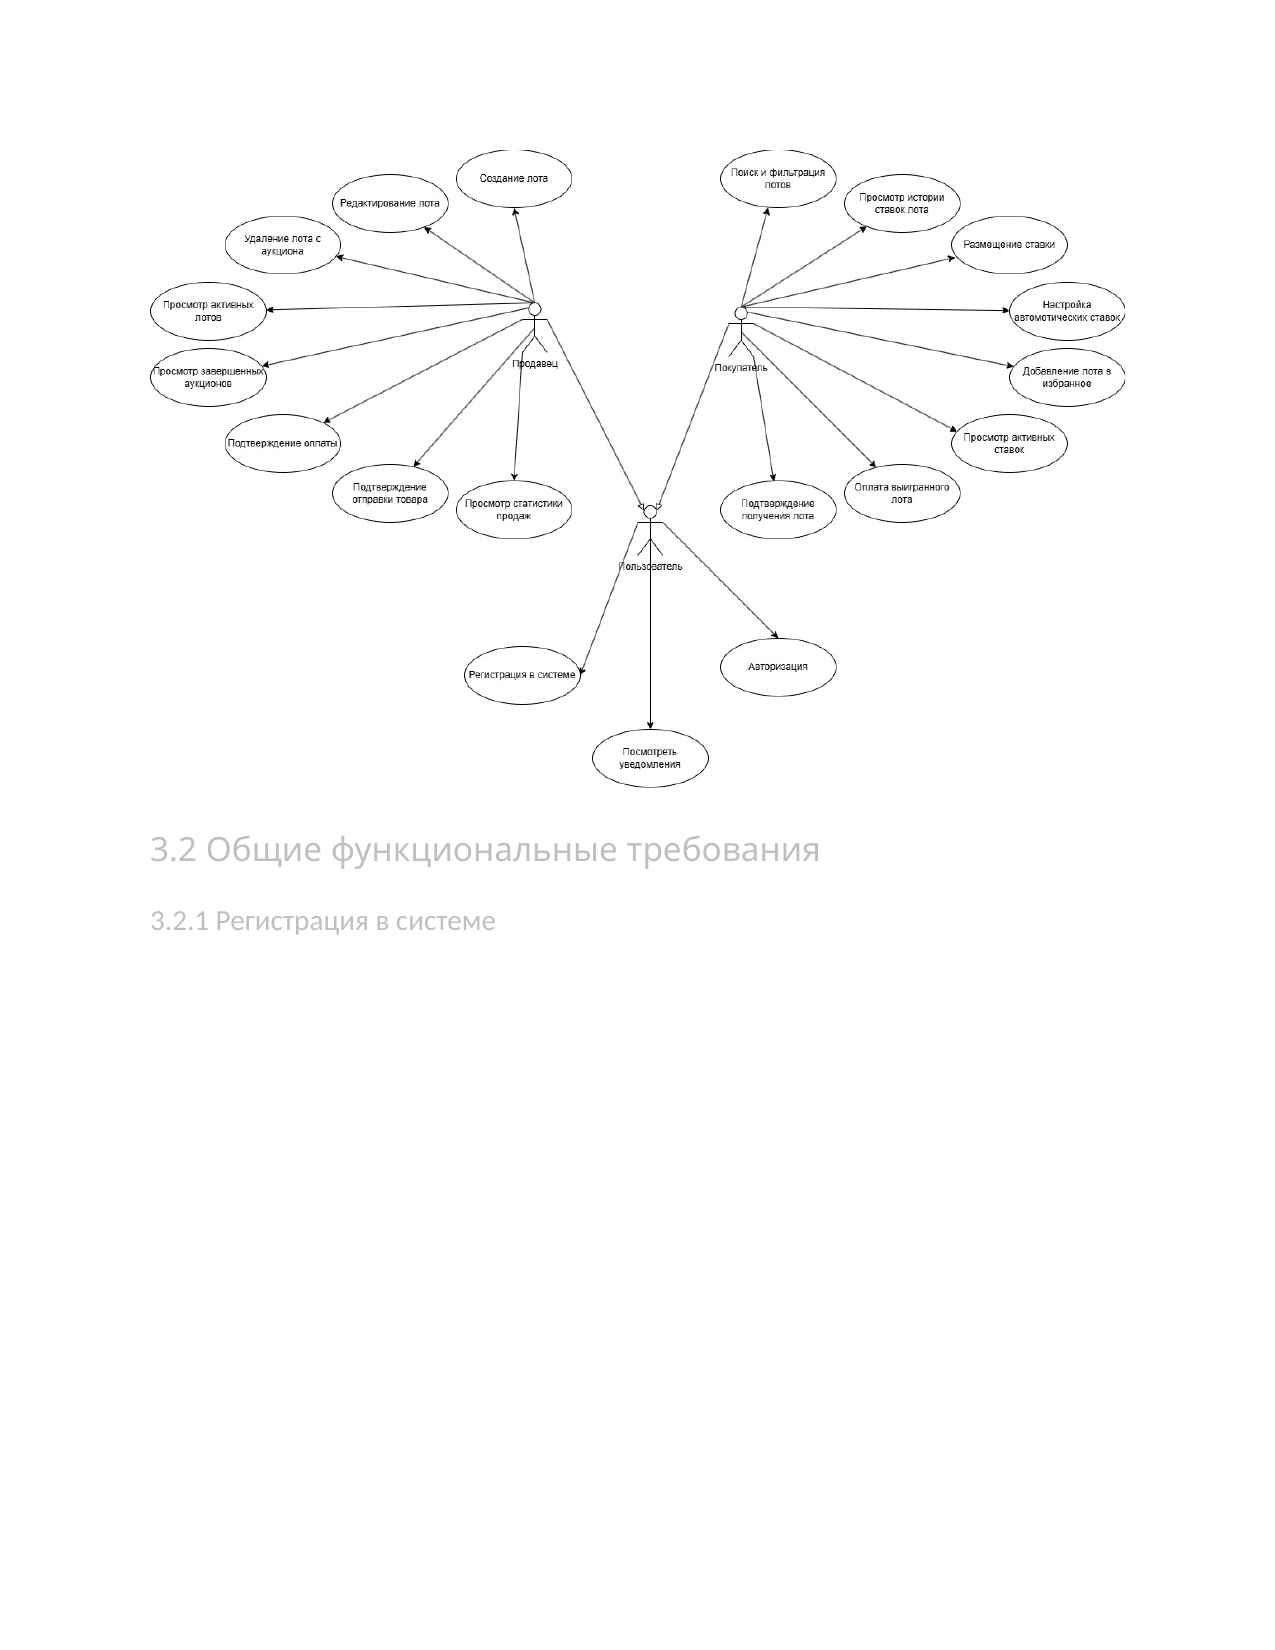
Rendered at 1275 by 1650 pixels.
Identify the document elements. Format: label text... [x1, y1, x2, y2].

subtitle 3.2 Общие функциональные требования [150, 825, 1125, 871]
subtitle 3.2.1 Регистрация в системе [150, 902, 1125, 938]
